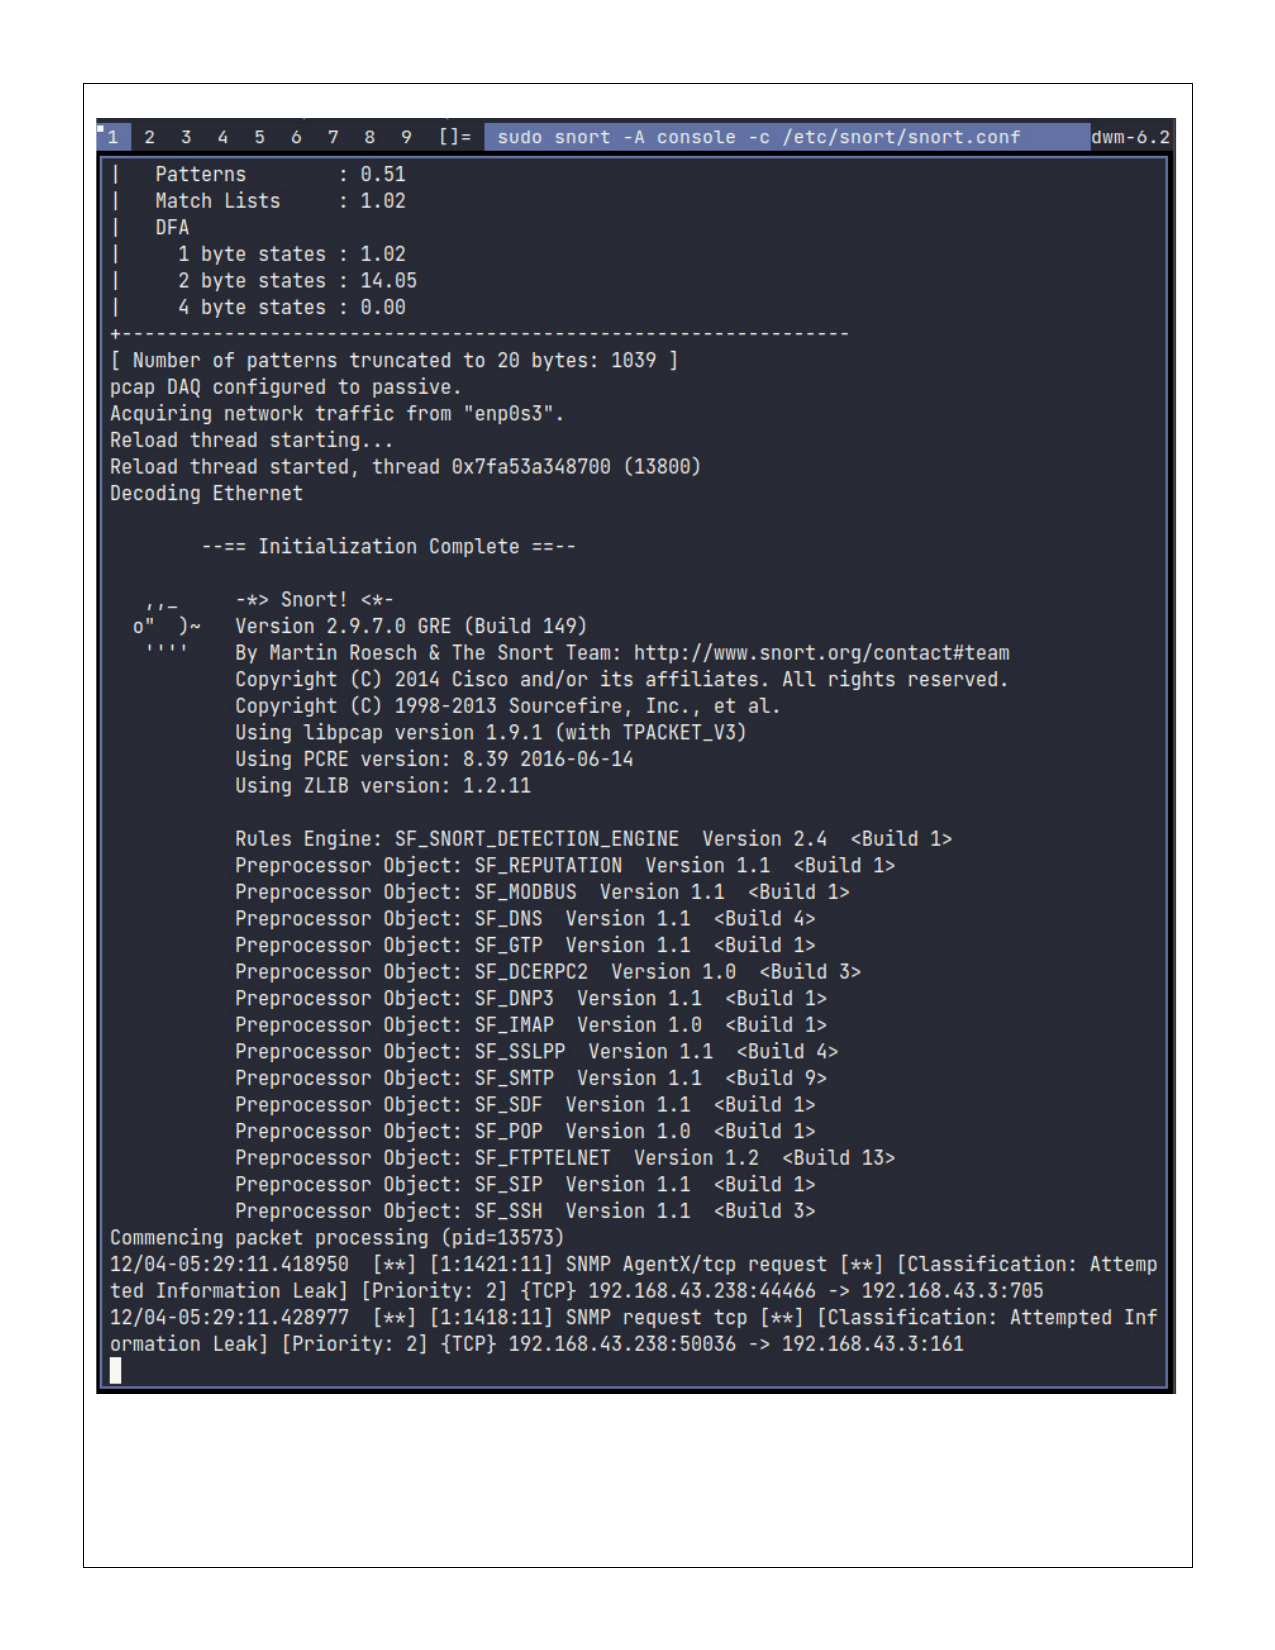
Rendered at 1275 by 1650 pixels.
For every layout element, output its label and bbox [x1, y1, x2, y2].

picture [96, 118, 1177, 1394]
